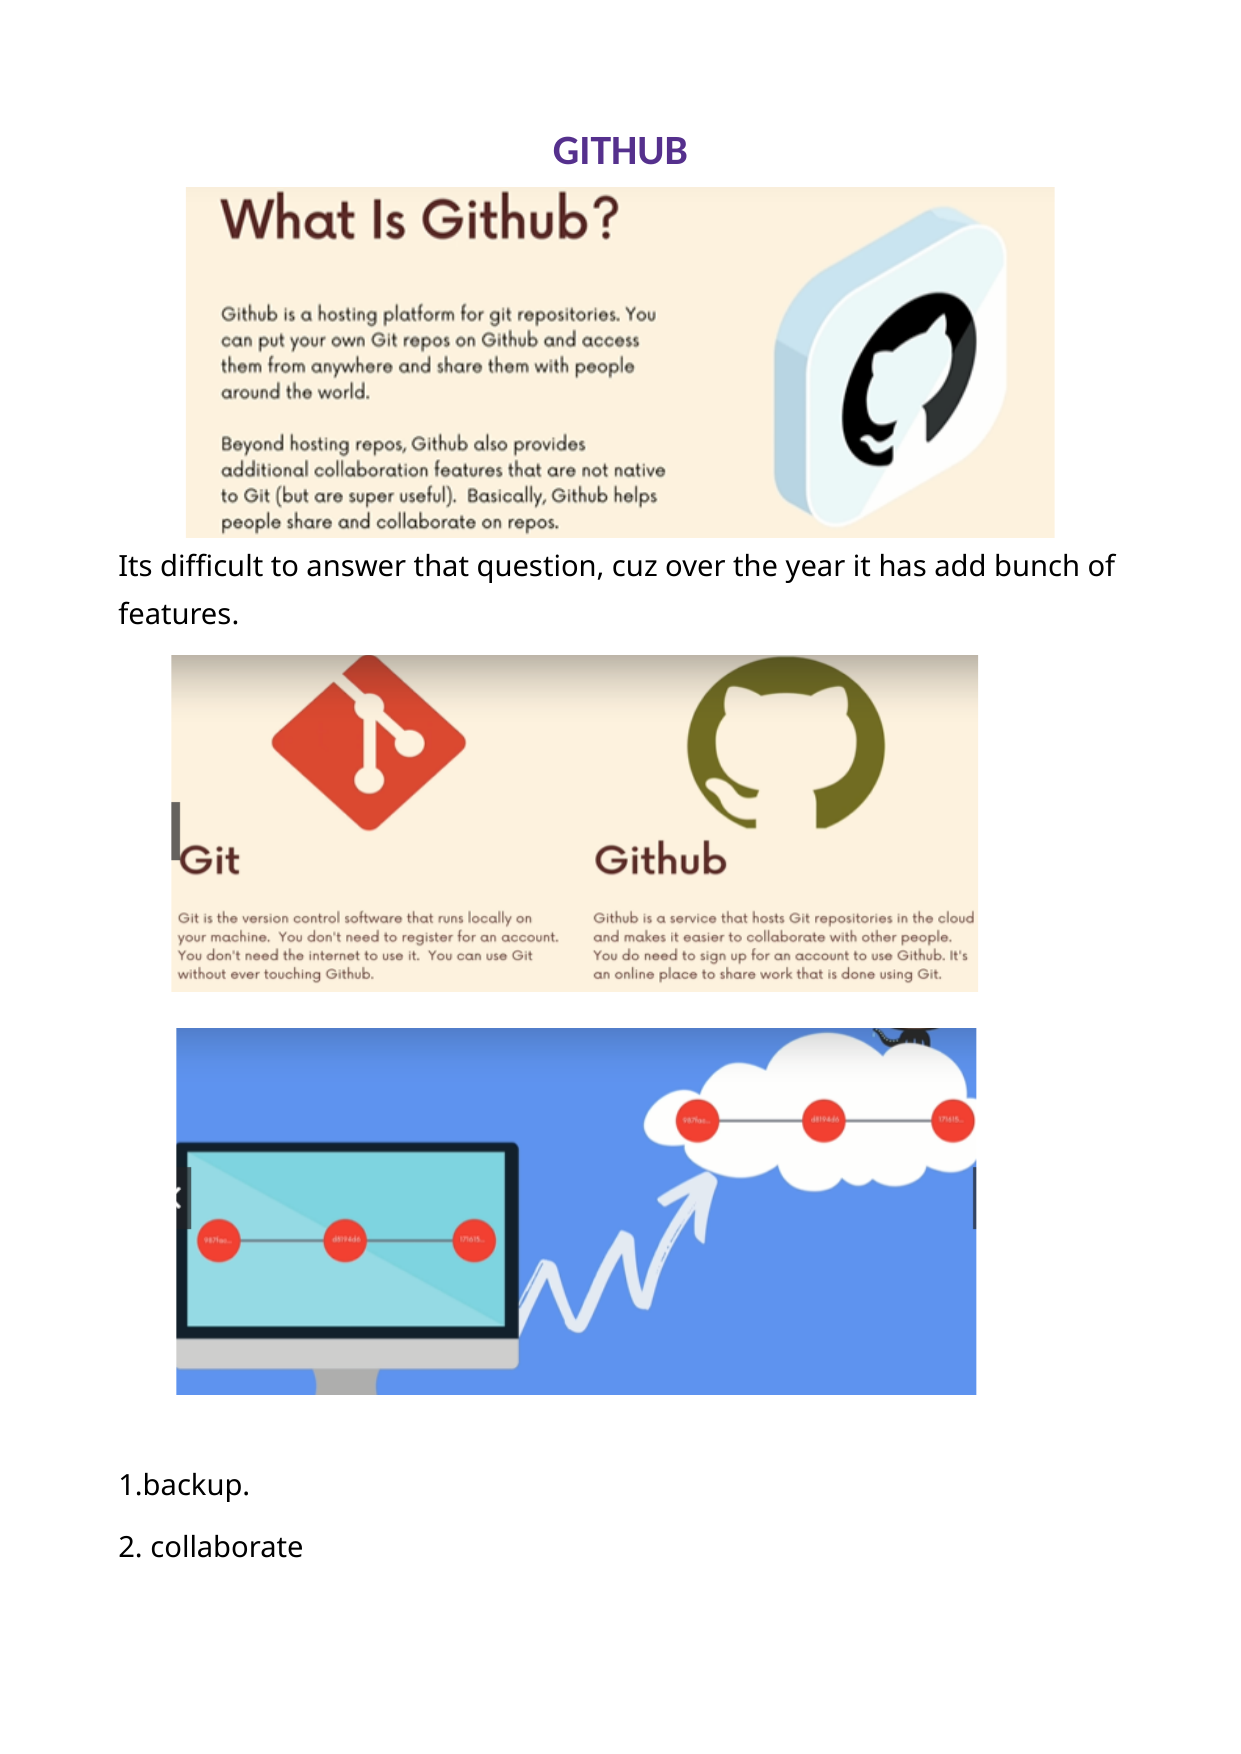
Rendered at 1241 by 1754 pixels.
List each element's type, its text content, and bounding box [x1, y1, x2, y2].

text 1.backup. [118, 1464, 1122, 1503]
text Its difficult to answer that question, cuz over the year it has add bunch of features. [118, 188, 1122, 633]
picture [185, 187, 1055, 538]
picture [176, 1028, 977, 1395]
subtitle GITHUB [118, 124, 1122, 175]
text 2. collaborate [118, 1526, 1122, 1566]
picture [171, 655, 979, 992]
